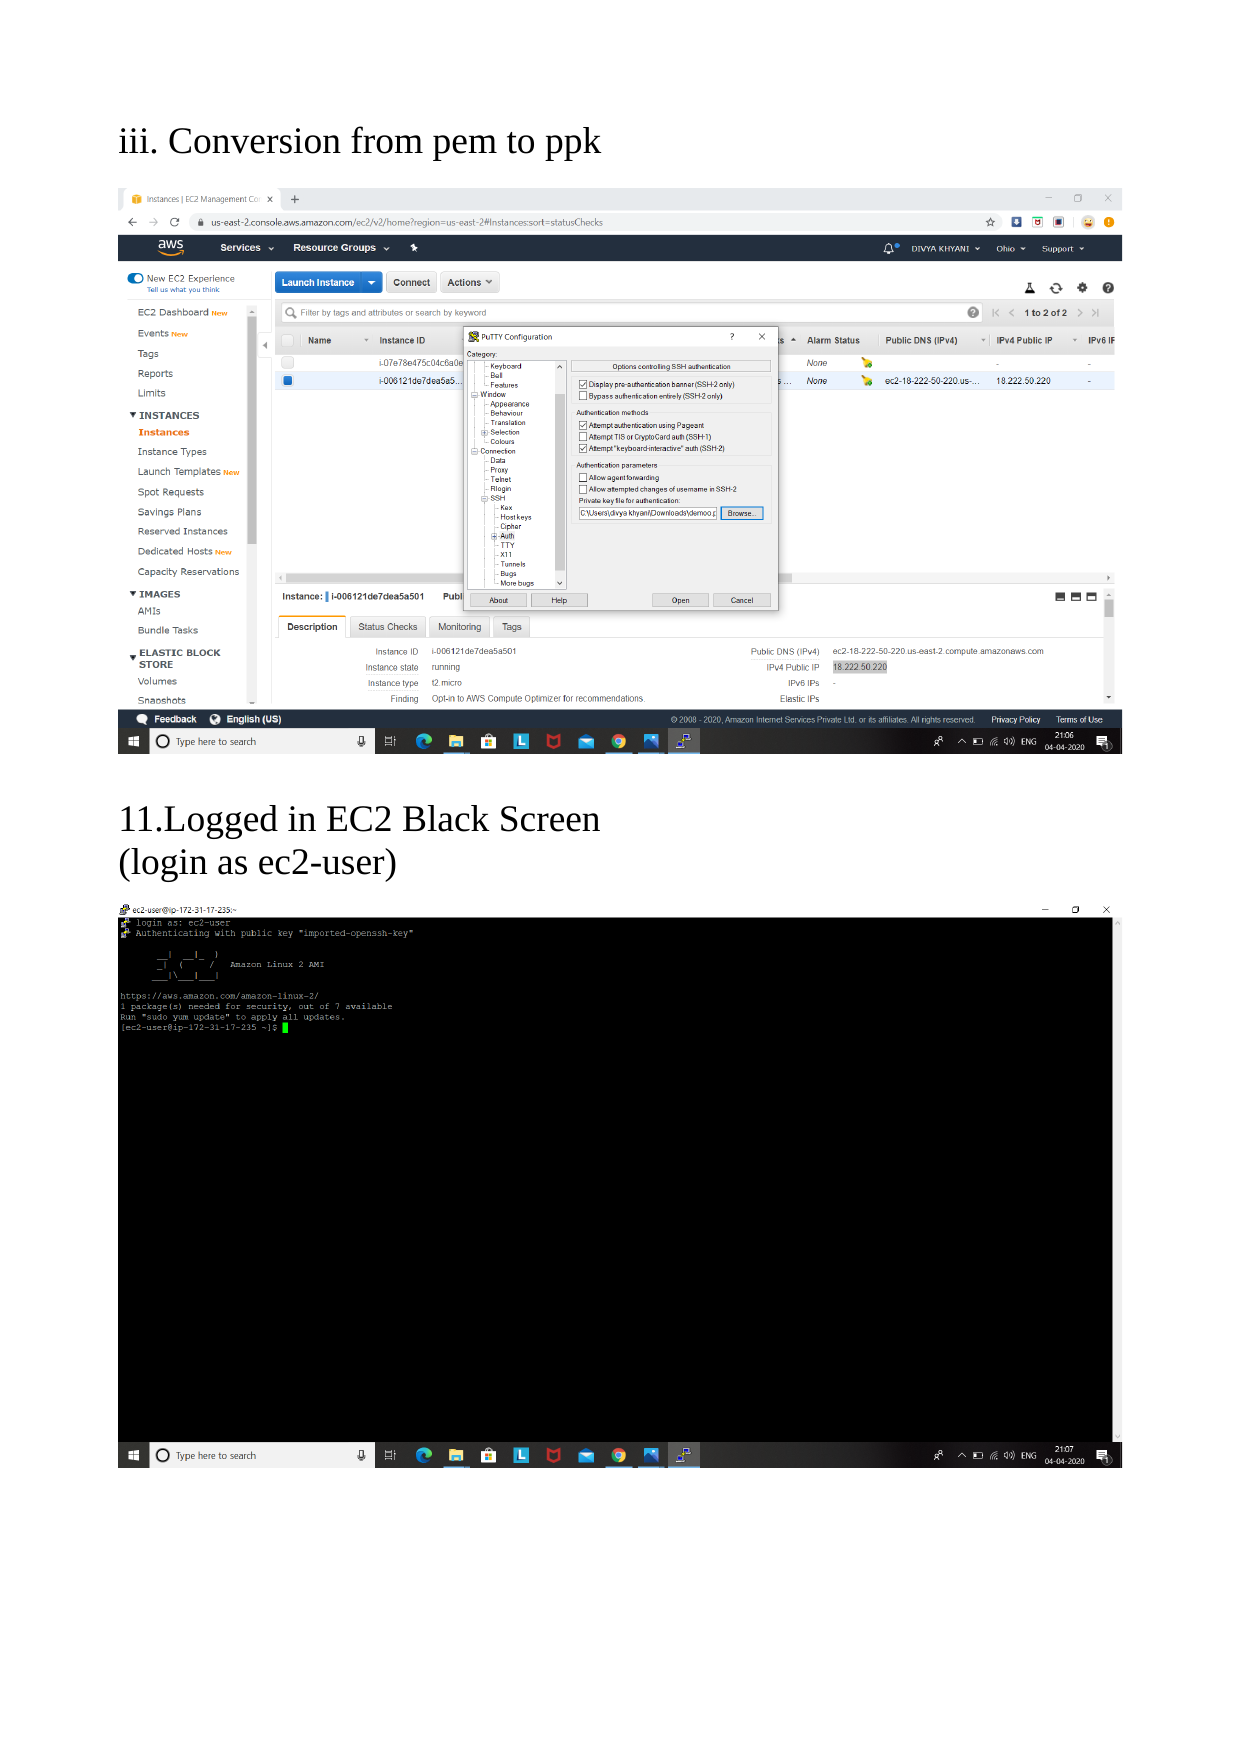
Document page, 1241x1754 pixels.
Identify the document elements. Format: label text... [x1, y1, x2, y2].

text (login as ec2-user) [118, 840, 1122, 883]
picture [118, 188, 1123, 754]
text iii. Conversion from pem to ppk [118, 118, 1122, 161]
text 11.Logged in EC2 Black Screen [118, 797, 1122, 840]
picture [118, 902, 1123, 1468]
